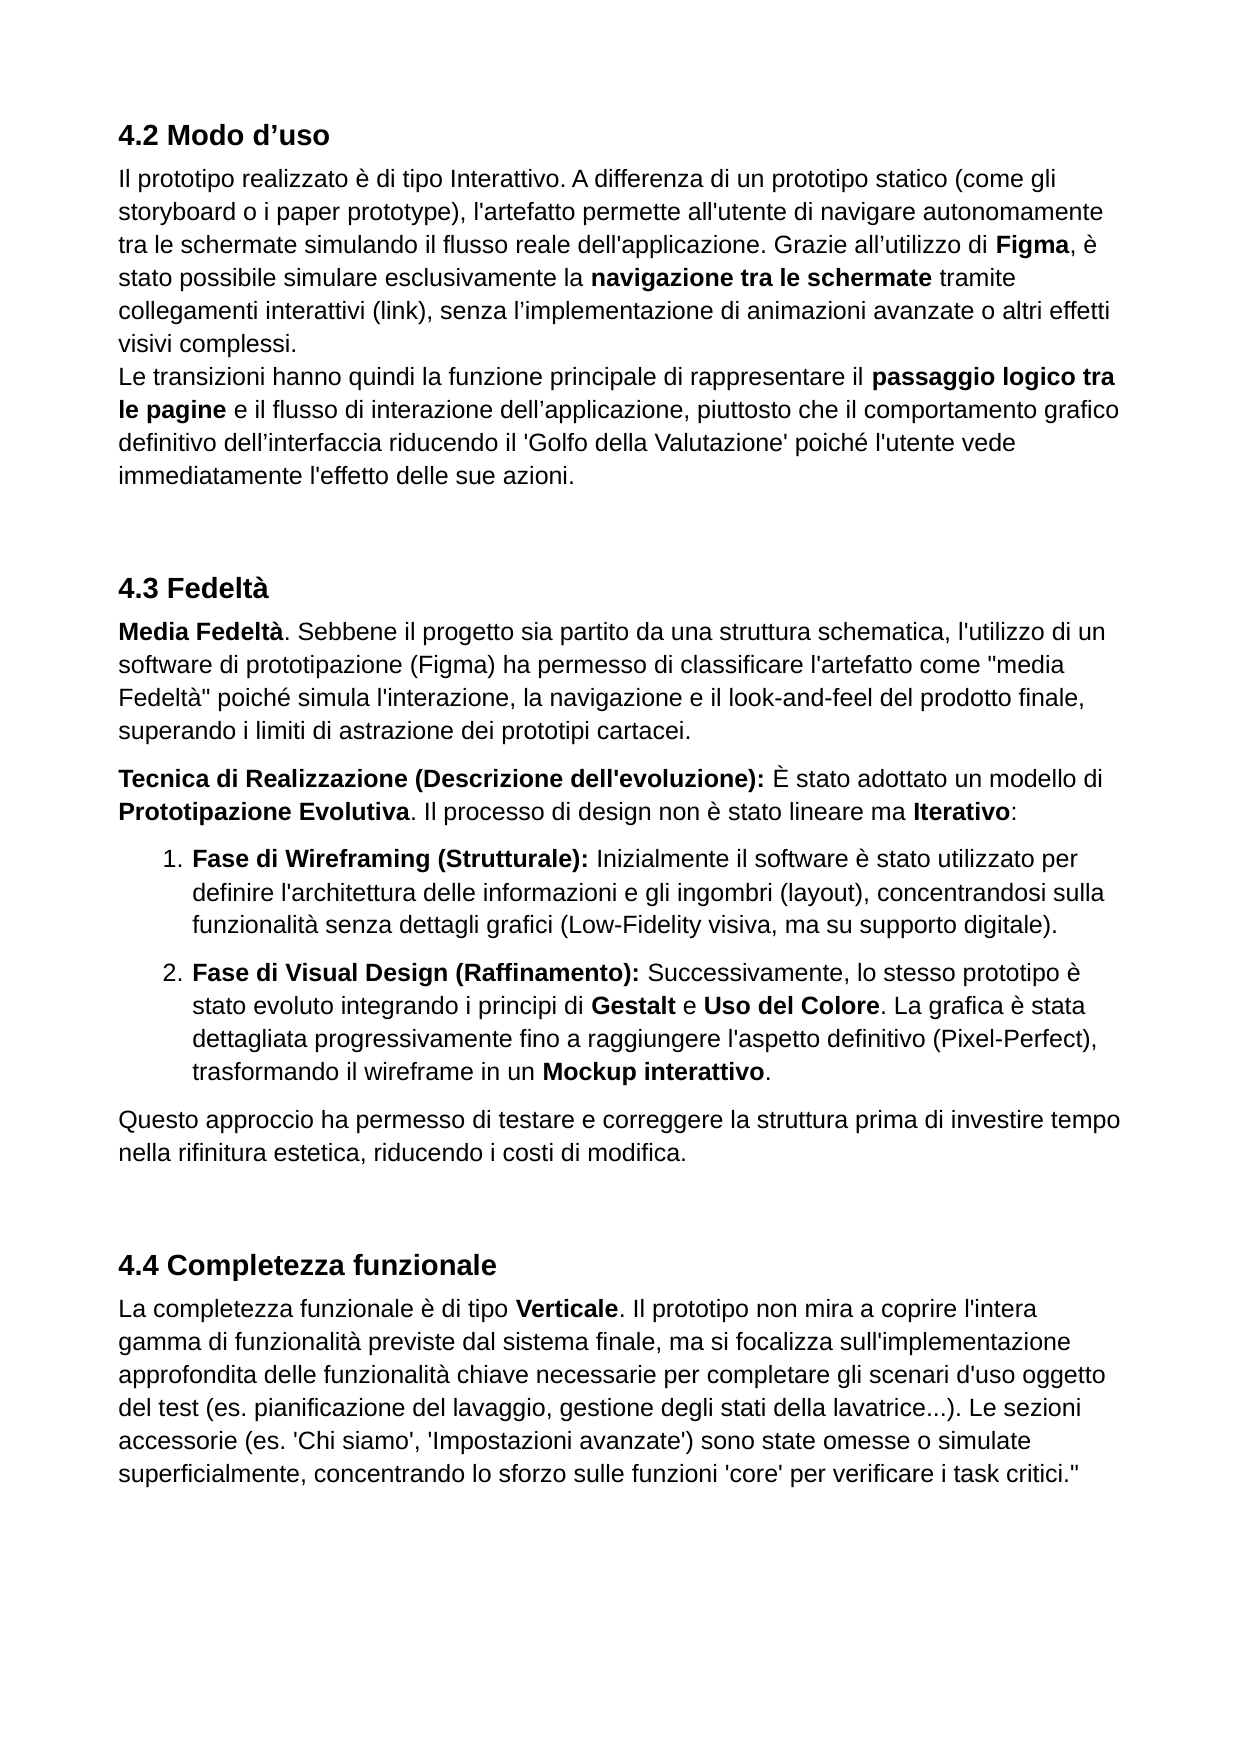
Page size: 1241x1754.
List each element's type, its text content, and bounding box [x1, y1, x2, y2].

text Il prototipo realizzato è di tipo Interattivo. A differenza di un prototipo statico (come gli storyboard o i paper prototype), l'artefatto permette all'utente di navigare autonomamente tra le schermate simulando il flusso reale dell'applicazione. Grazie all’utilizzo di Figma, è stato possibile simulare esclusivamente la navigazione tra le schermate tramite collegamenti interattivi (link), senza l’implementazione di animazioni avanzate o altri effetti visivi complessi. Le transizioni hanno quindi la funzione principale di rappresentare il passaggio logico tra le pagine e il flusso di interazione dell’applicazione, piuttosto che il comportamento grafico definitivo dell’interfaccia riducendo il 'Golfo della Valutazione' poiché l'utente vede immediatamente l'effetto delle sue azioni. [118, 164, 1122, 490]
text Questo approccio ha permesso di testare e correggere la struttura prima di investire tempo nella rifinitura estetica, riducendo i costi di modifica. [118, 1105, 1122, 1167]
text La completezza funzionale è di tipo Verticale. Il prototipo non mira a coprire l'intera gamma di funzionalità previste dal sistema finale, ma si focalizza sull'implementazione approfondita delle funzionalità chiave necessarie per completare gli scenari d'uso oggetto del test (es. pianificazione del lavaggio, gestione degli stati della lavatrice...). Le sezioni accessorie (es. 'Chi siamo', 'Impostazioni avanzate') sono state omesse o simulate superficialmente, concentrando lo sforzo sulle funzioni 'core' per verificare i task critici." [118, 1294, 1122, 1487]
subtitle 4.4 Completezza funzionale [118, 1248, 1122, 1281]
list Fase di Wireframing (Strutturale): Inizialmente il software è stato utilizzato per definire l'architettura delle informazioni e gli ingombri (layout), concentrandosi sulla funzionalità senza dettagli grafici (Low-Fidelity visiva, ma su supporto digitale). [162, 844, 1122, 939]
text Tecnica di Realizzazione (Descrizione dell'evoluzione): È stato adottato un modello di Prototipazione Evolutiva. Il processo di design non è stato lineare ma Iterativo: [118, 764, 1122, 826]
subtitle 4.2 Modo d’uso [118, 118, 1122, 152]
list Fase di Visual Design (Raffinamento): Successivamente, lo stesso prototipo è stato evoluto integrando i principi di Gestalt e Uso del Colore. La grafica è stata dettagliata progressivamente fino a raggiungere l'aspetto definitivo (Pixel-Perfect), trasformando il wireframe in un Mockup interattivo. [162, 958, 1122, 1086]
subtitle 4.3 Fedeltà [118, 571, 1122, 605]
text Media Fedeltà. Sebbene il progetto sia partito da una struttura schematica, l'utilizzo di un software di prototipazione (Figma) ha permesso di classificare l'artefatto come "media Fedeltà" poiché simula l'interazione, la navigazione e il look-and-feel del prodotto finale, superando i limiti di astrazione dei prototipi cartacei. [118, 617, 1122, 745]
